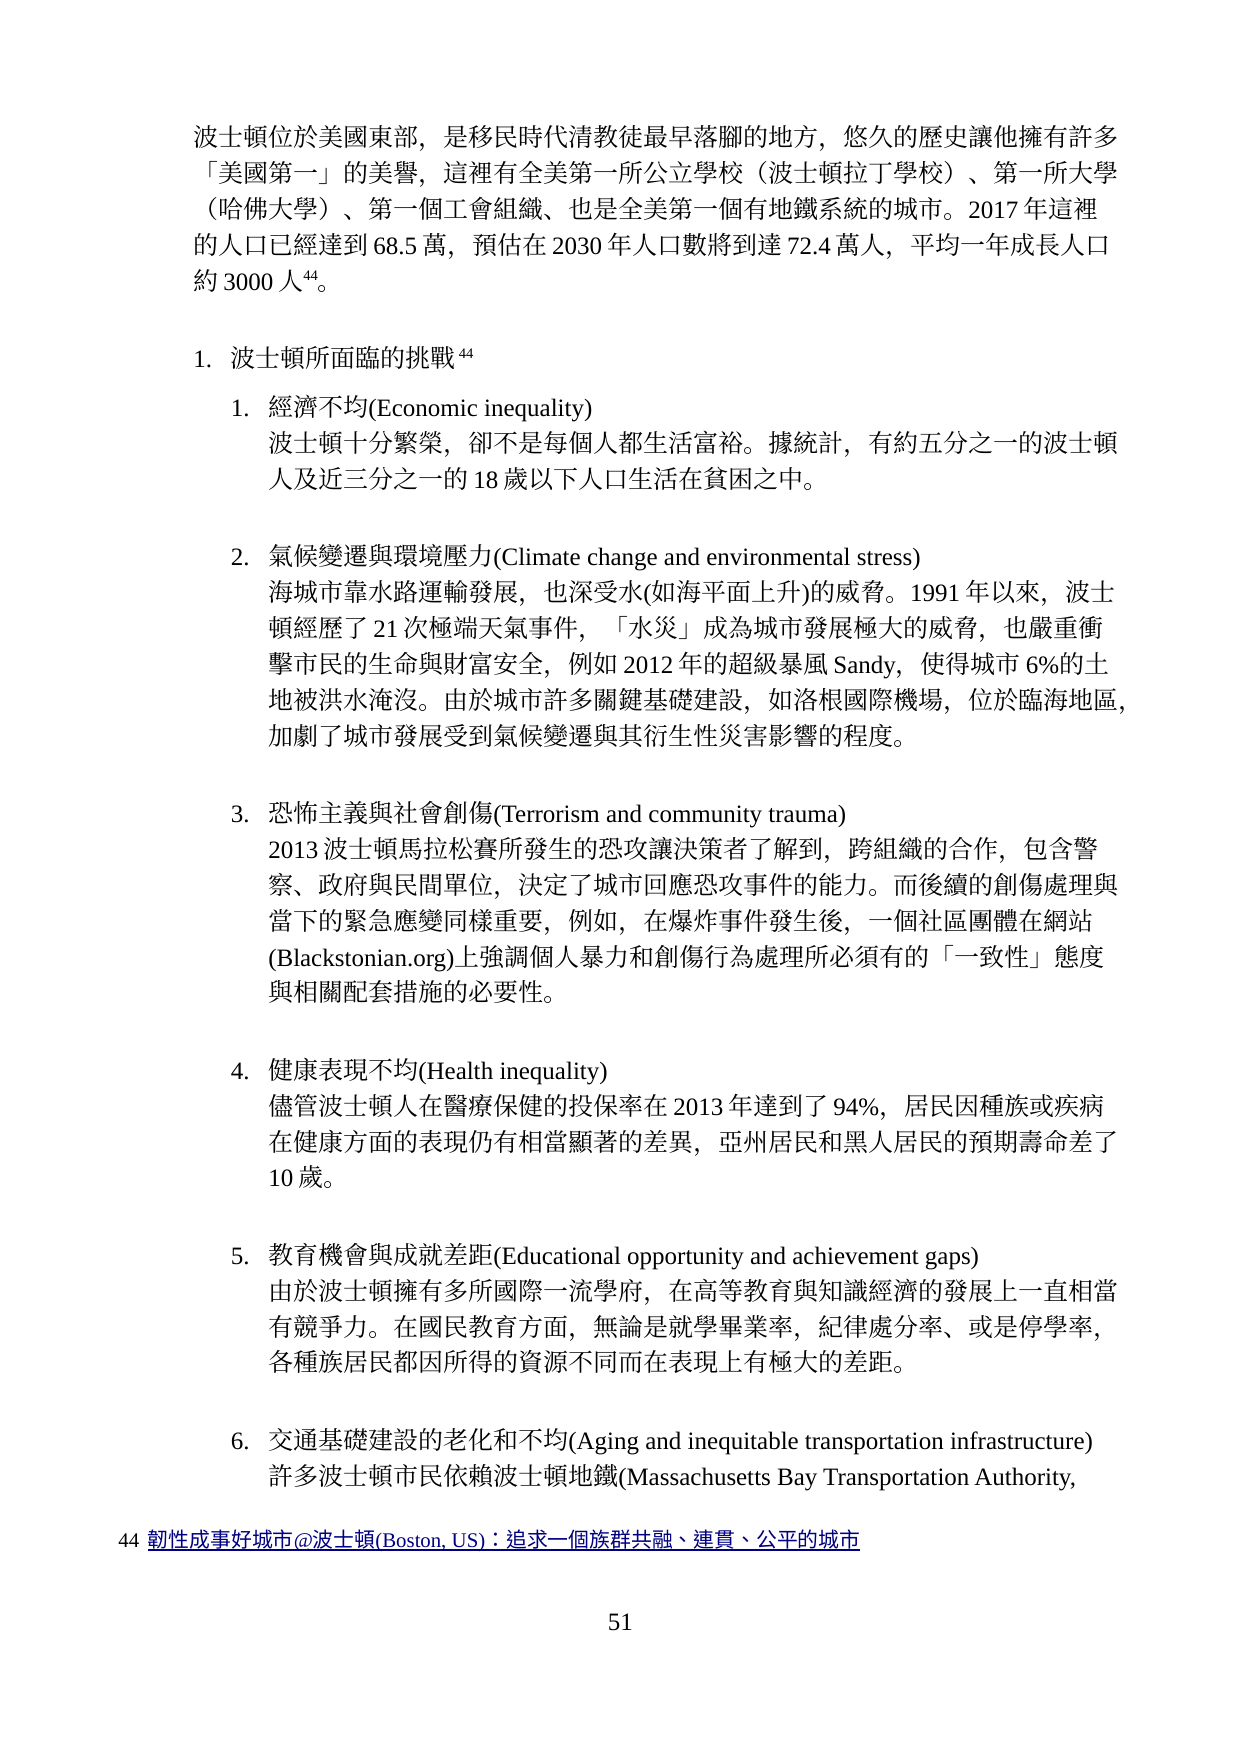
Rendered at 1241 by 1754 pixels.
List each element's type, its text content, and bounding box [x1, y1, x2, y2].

list 恐怖主義與社會創傷(Terrorism and community trauma) 2013波士頓馬拉松賽所發生的恐攻讓決策者了解到，跨組織的合作，包含警察、政府與民間單位，決定了城市回應恐攻事件的能力。而後續的創傷處理與當下的緊急應變同樣重要，例如，在爆炸事件發生後，一個社區團體在網站(Blackstonian.org)上強調個人暴力和創傷行為處理所必須有的「一致性」態度與相關配套措施的必要性。 [231, 793, 1122, 1038]
list 交通基礎建設的老化和不均(Aging and inequitable transportation infrastructure) 許多波士頓市民依賴波士頓地鐵(Massachusetts Bay Transportation Authority, [231, 1420, 1122, 1492]
list 波士頓所面臨的挑戰44 [193, 339, 1122, 375]
list 教育機會與成就差距(Educational opportunity and achievement gaps) 由於波士頓擁有多所國際一流學府，在高等教育與知識經濟的發展上一直相當有競爭力。在國民教育方面，無論是就學畢業率，紀律處分率、或是停學率，各種族居民都因所得的資源不同而在表現上有極大的差距。 [231, 1235, 1122, 1408]
list 經濟不均(Economic inequality) 波士頓十分繁榮，卻不是每個人都生活富裕。據統計，有約五分之一的波士頓人及近三分之一的18歲以下人口生活在貧困之中。 [231, 387, 1122, 524]
list 健康表現不均(Health inequality) 儘管波士頓人在醫療保健的投保率在2013年達到了94%，居民因種族或疾病在健康方面的表現仍有相當顯著的差異，亞州居民和黑人居民的預期壽命差了10歲。 [231, 1050, 1122, 1223]
list 波士頓位於美國東部，是移民時代清教徒最早落腳的地方，悠久的歷史讓他擁有許多「美國第一」的美譽，這裡有全美第一所公立學校（波士頓拉丁學校）、第一所大學（哈佛大學）、第一個工會組織、也是全美第一個有地鐵系統的城市。2017年這裡的人口已經達到68.5萬，預估在2030年人口數將到達72.4萬人，平均一年成長人口約3000人。 [156, 118, 1122, 327]
list 氣候變遷與環境壓力(Climate change and environmental stress) 海城市靠水路運輸發展，也深受水(如海平面上升)的威脅。1991年以來，波士頓經歷了21次極端天氣事件，「水災」成為城市發展極大的威脅，也嚴重衝擊市民的生命與財富安全，例如2012年的超級暴風Sandy，使得城市6%的土地被洪水淹沒。由於城市許多關鍵基礎建設，如洛根國際機場，位於臨海地區，加劇了城市發展受到氣候變遷與其衍生性災害影響的程度。 [231, 537, 1122, 781]
list 韌性成事好城市@波士頓(Boston, US)：追求一個族群共融、連貫、公平的城市 [118, 1525, 1122, 1578]
